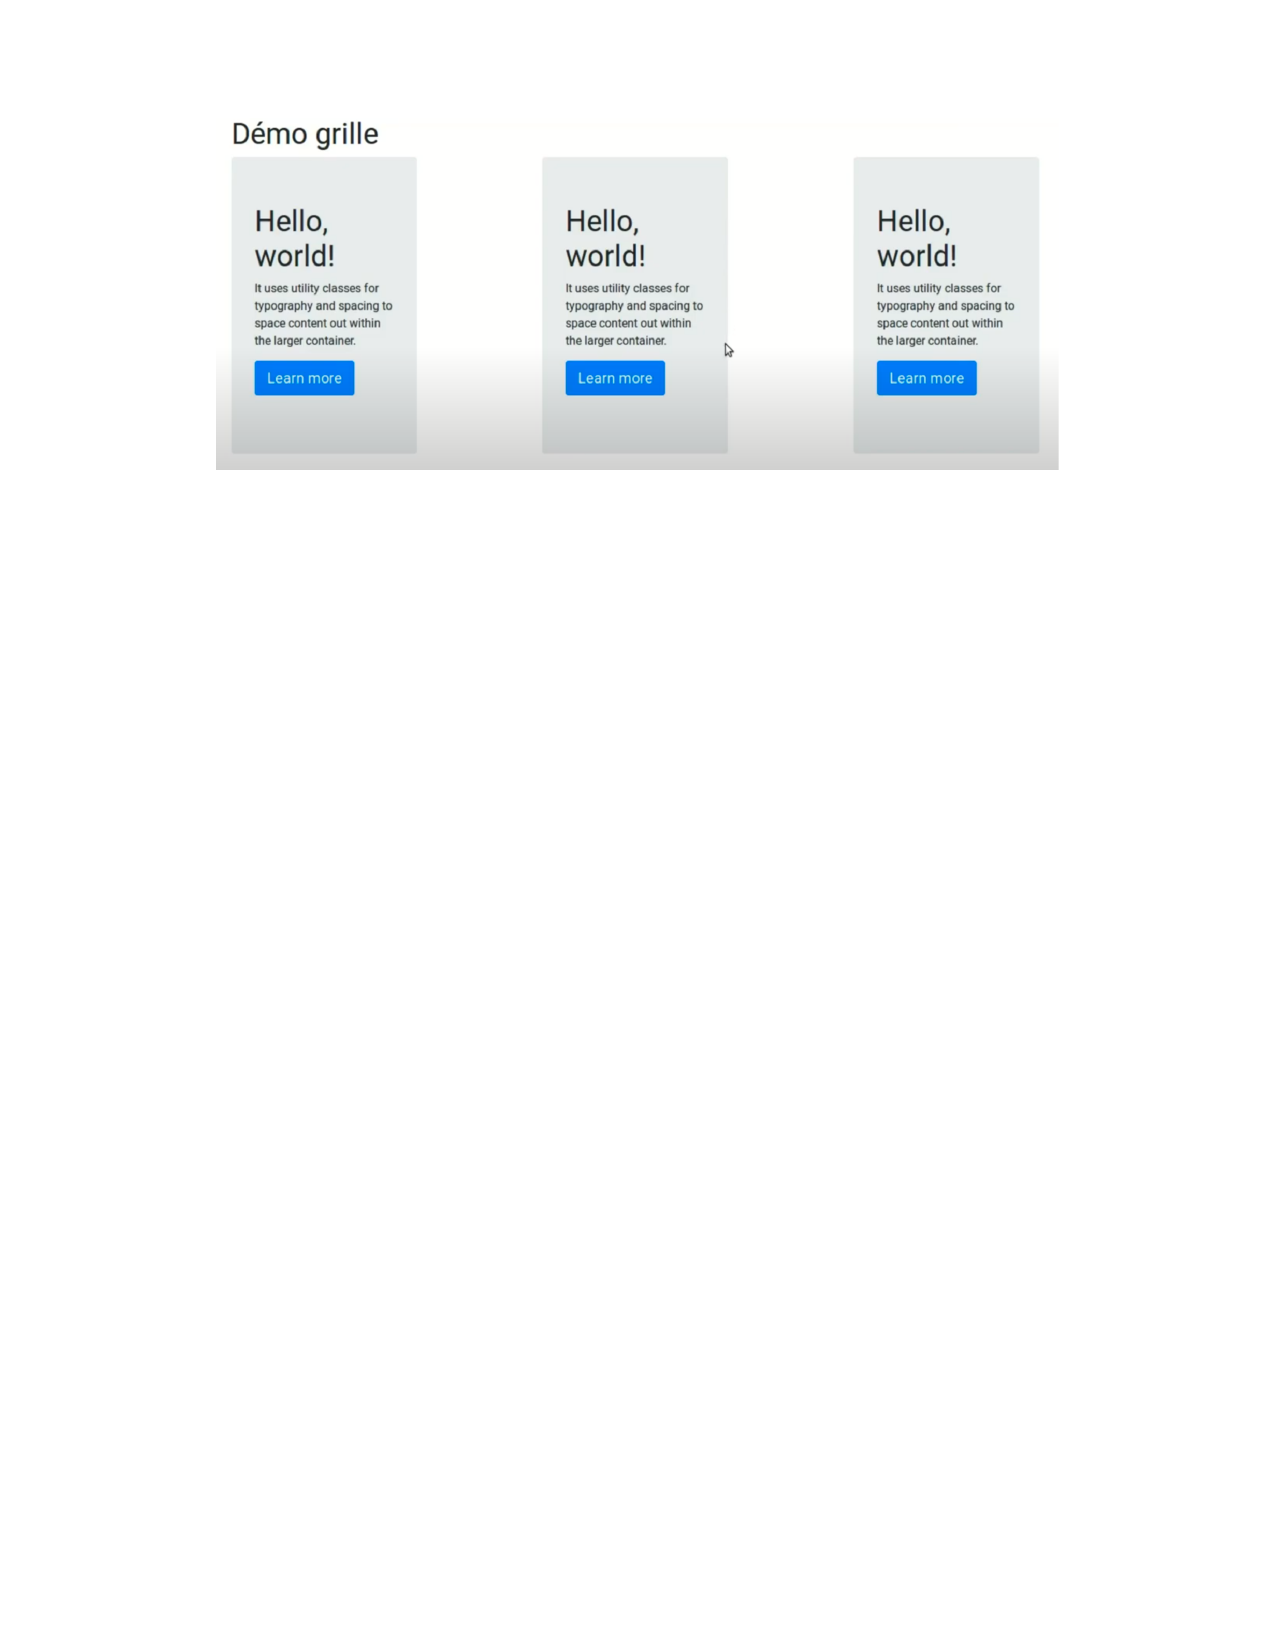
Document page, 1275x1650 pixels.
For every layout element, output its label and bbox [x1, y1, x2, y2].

picture [216, 118, 1059, 470]
